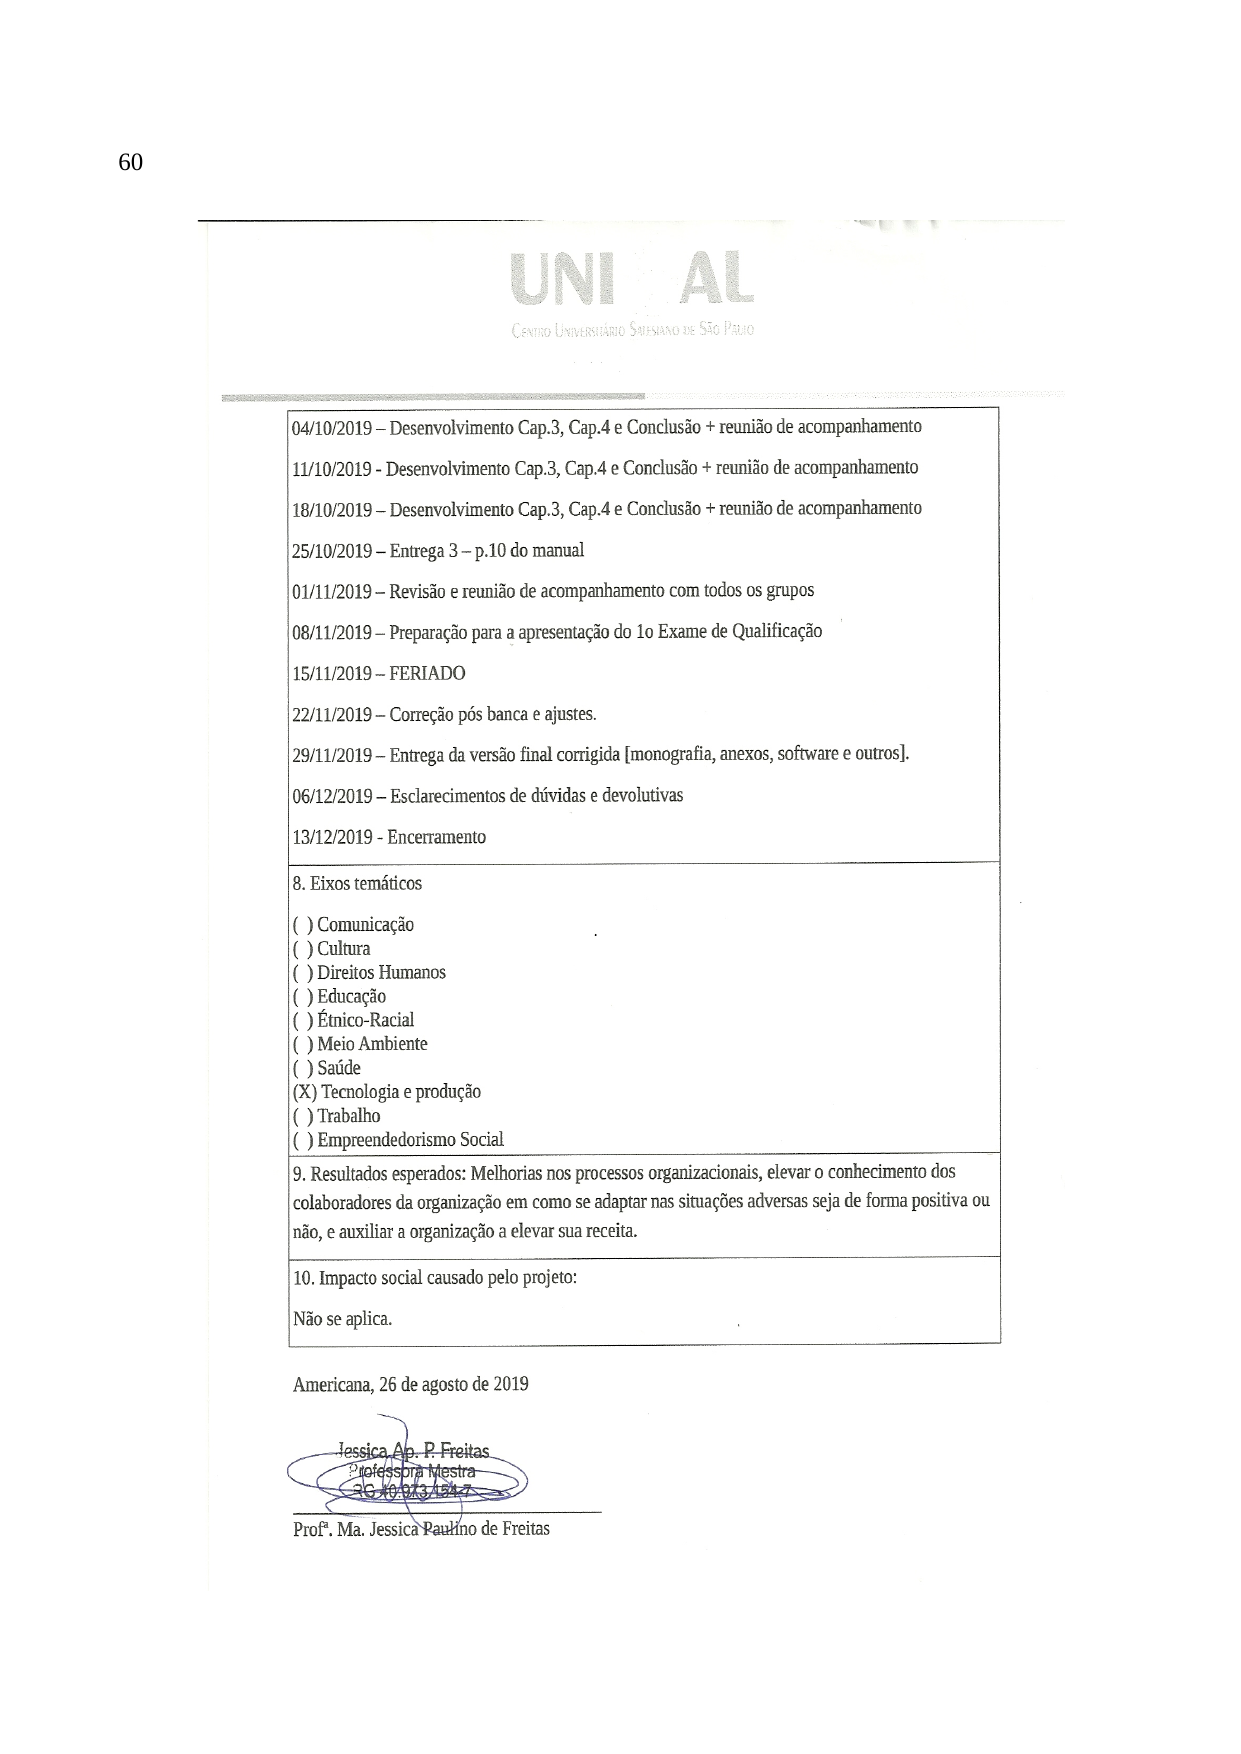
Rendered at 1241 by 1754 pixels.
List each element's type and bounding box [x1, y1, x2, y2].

picture [197, 220, 1065, 1591]
